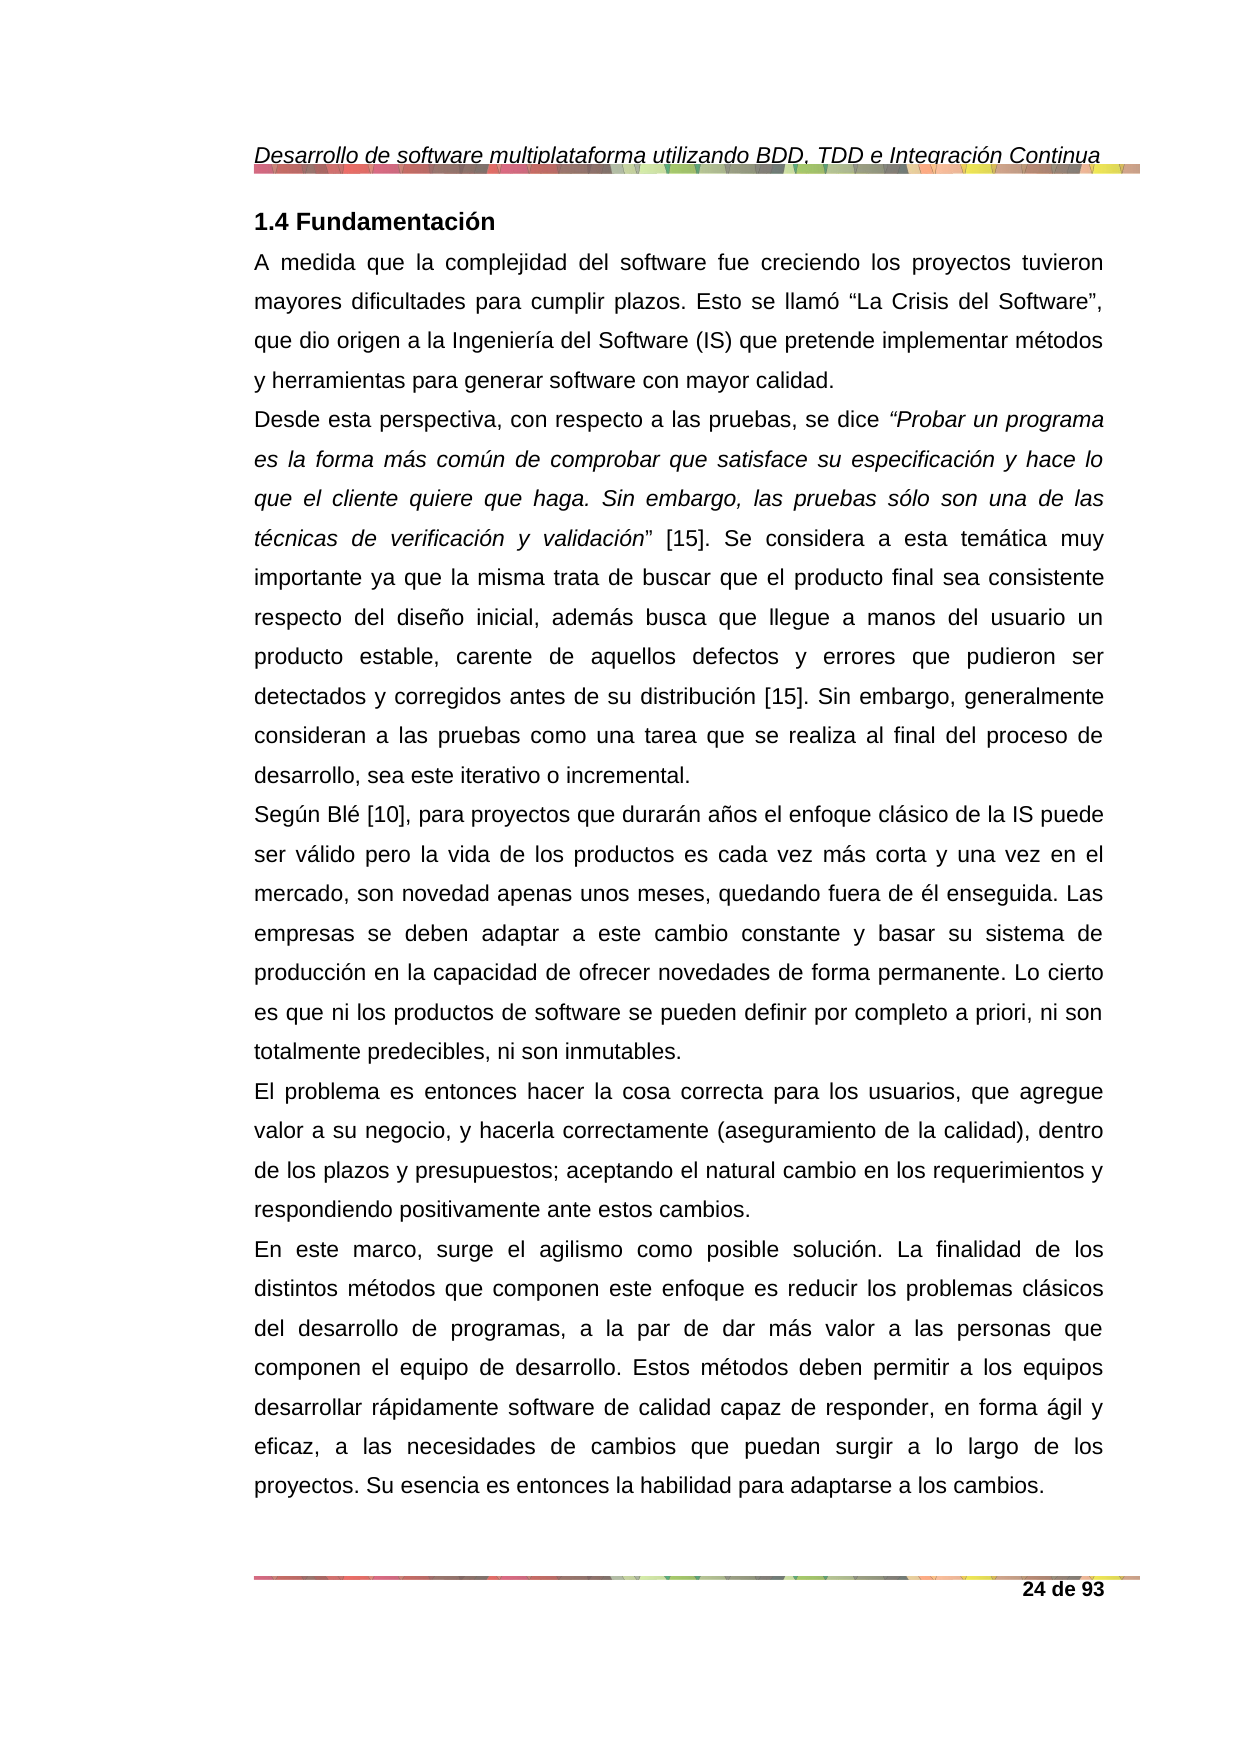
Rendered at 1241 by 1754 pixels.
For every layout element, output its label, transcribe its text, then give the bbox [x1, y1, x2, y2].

text El problema es entonces hacer la cosa correcta para los usuarios, que agregue valor a su negocio, y hacerla correctamente (aseguramiento de la calidad), dentro de los plazos y presupuestos; aceptando el natural cambio en los requerimientos y respondiendo positivamente ante estos cambios. [254, 1078, 1104, 1222]
text En este marco, surge el agilismo como posible solución. La finalidad de los distintos métodos que componen este enfoque es reducir los problemas clásicos del desarrollo de programas, a la par de dar más valor a las personas que componen el equipo de desarrollo. Estos métodos deben permitir a los equipos desarrollar rápidamente software de calidad capaz de responder, en forma ágil y eficaz, a las necesidades de cambios que puedan surgir a lo largo de los proyectos. Su esencia es entonces la habilidad para adaptarse a los cambios. [254, 1236, 1104, 1499]
subtitle 1.4 Fundamentación [254, 207, 1104, 236]
text Según Blé [10], para proyectos que durarán años el enfoque clásico de la IS puede ser válido pero la vida de los productos es cada vez más corta y una vez en el mercado, son novedad apenas unos meses, quedando fuera de él enseguida. Las empresas se deben adaptar a este cambio constante y basar su sistema de producción en la capacidad de ofrecer novedades de forma permanente. Lo cierto es que ni los productos de software se pueden definir por completo a priori, ni son totalmente predecibles, ni son inmutables. [254, 801, 1104, 1064]
text A medida que la complejidad del software fue creciendo los proyectos tuvieron mayores dificultades para cumplir plazos. Esto se llamó “La Crisis del Software”, que dio origen a la Ingeniería del Software (IS) que pretende implementar métodos y herramientas para generar software con mayor calidad. [254, 248, 1104, 393]
text Desde esta perspectiva, con respecto a las pruebas, se dice “Probar un programa es la forma más común de comprobar que satisface su especificación y hace lo que el cliente quiere que haga. Sin embargo, las pruebas sólo son una de las técnicas de verificación y validación” [15]. Se considera a esta temática muy importante ya que la misma trata de buscar que el producto final sea consistente respecto del diseño inicial, además busca que llegue a manos del usuario un producto estable, carente de aquellos defectos y errores que pudieron ser detectados y corregidos antes de su distribución [15]. Sin embargo, generalmente consideran a las pruebas como una tarea que se realiza al final del proceso de desarrollo, sea este iterativo o incremental. [254, 406, 1104, 788]
